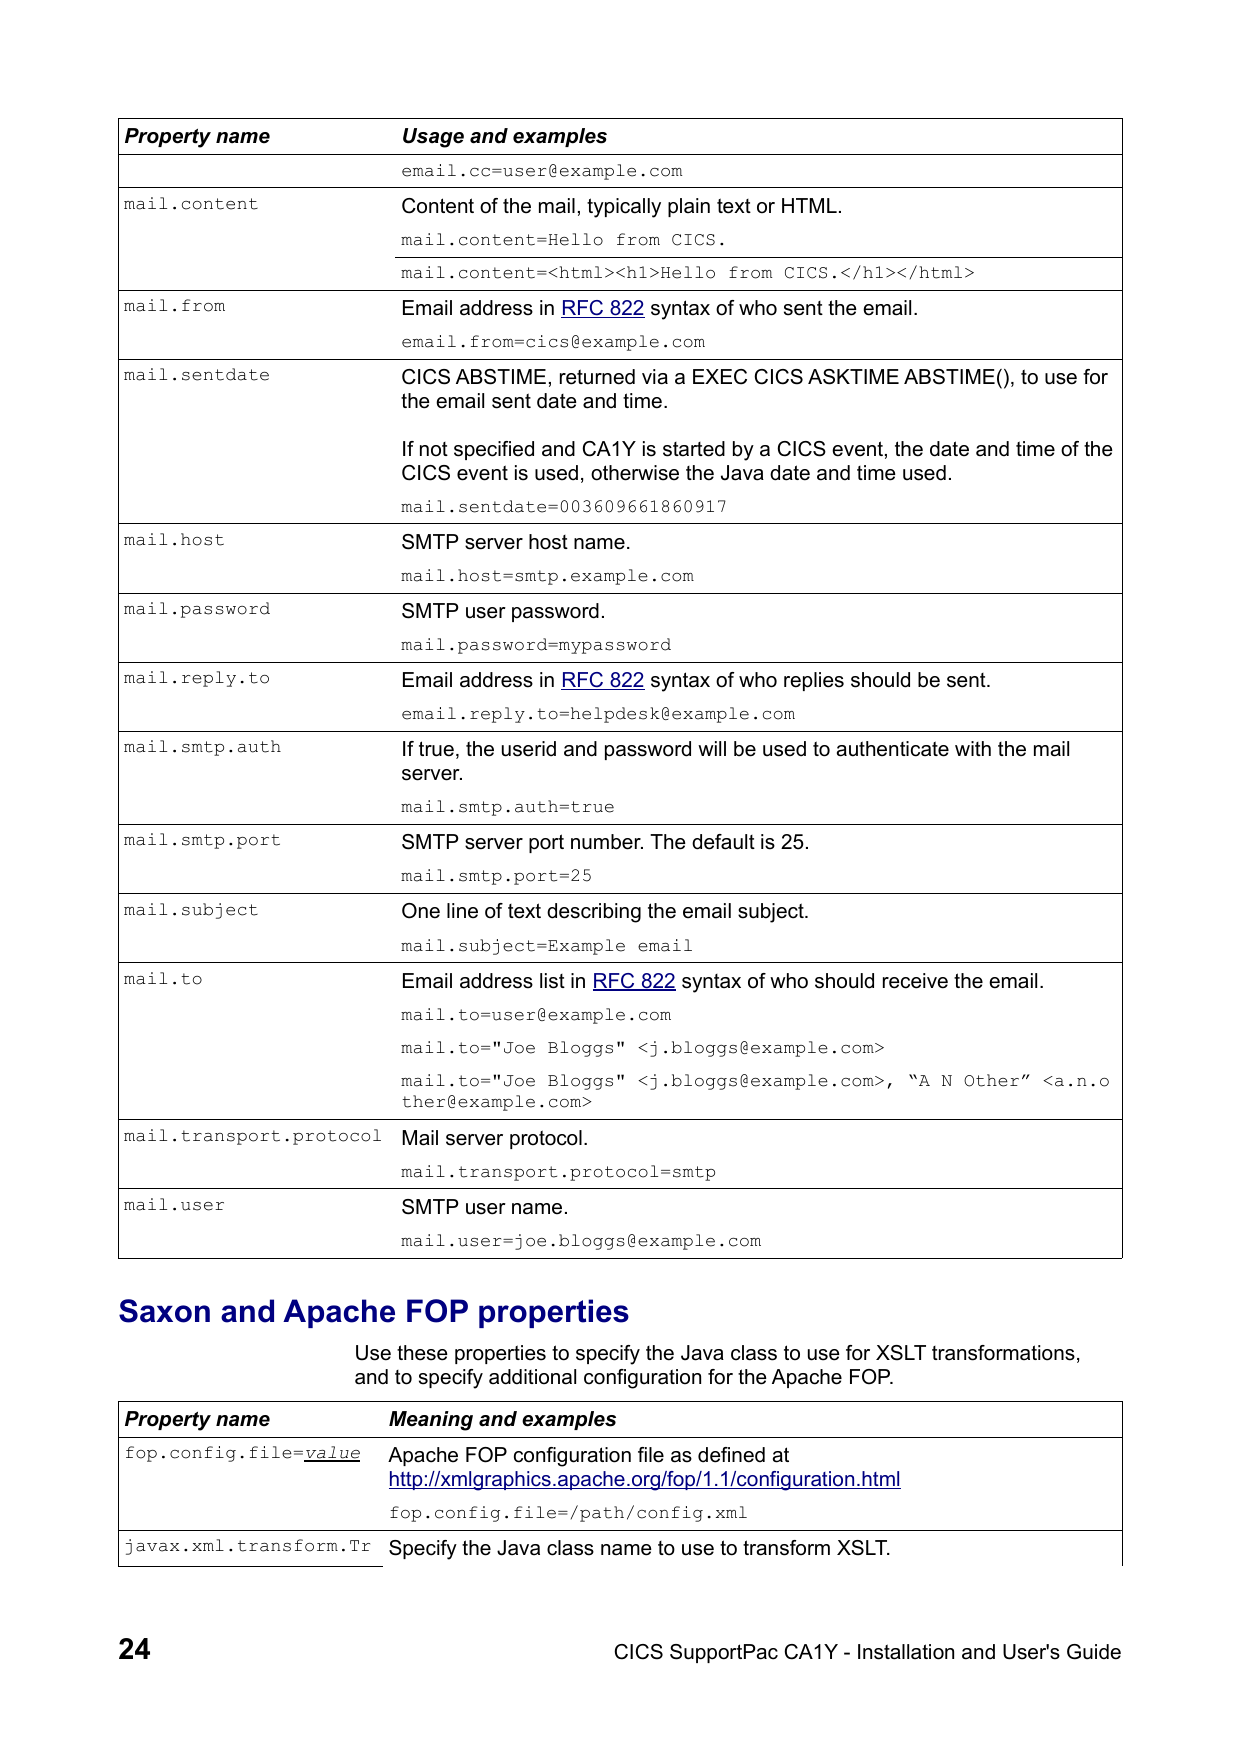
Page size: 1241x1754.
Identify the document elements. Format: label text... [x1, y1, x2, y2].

table_cell Mail server protocol. [395, 1120, 1122, 1155]
table_cell mail.host [119, 524, 395, 592]
table_cell mail.sentdate=003609661860917 [395, 491, 1122, 523]
table_cell mail.sentdate [119, 360, 395, 491]
table_cell Email address in RFC 822 syntax of who replies should be sent. [395, 663, 1122, 698]
table_header Property name [119, 119, 395, 154]
table_cell Apache FOP configuration file as defined at http://xmlgraphics.apache.org/fop/1.1/configuration.html [383, 1438, 1122, 1497]
table_cell mail.content=<html><h1>Hello from CICS.</h1></html> [395, 258, 1122, 290]
table_cell mail.to="Joe Bloggs" <j.bloggs@example.com>, “A N Other” <a.n.other@example.com> [395, 1065, 1122, 1119]
table_cell mail.password [119, 594, 395, 662]
table_header Property name [119, 1402, 383, 1437]
table_cell mail.subject=Example email [395, 929, 1122, 962]
table_cell CICS ABSTIME, returned via a EXEC CICS ASKTIME ABSTIME(), to use for the email sent date and time. If not specified and CA1Y is started by a CICS event, the date and time of the CICS event is used, otherwise the Java date and time used. [395, 360, 1122, 491]
table_cell mail.smtp.auth=true [395, 791, 1122, 824]
table_cell [119, 491, 395, 523]
table_cell fop.config.file=value [119, 1438, 383, 1530]
table_cell mail.user [119, 1189, 395, 1257]
table_header Usage and examples [395, 119, 1122, 154]
table_cell mail.from [119, 291, 395, 359]
table_cell mail.transport.protocol=smtp [395, 1155, 1122, 1188]
text Use these properties to specify the Java class to use for XSLT transformations, and to specify additional configuration for the Apache FOP. [354, 1341, 1122, 1389]
table_cell mail.smtp.auth [119, 732, 395, 824]
table_cell mail.smtp.port [119, 825, 395, 893]
table_cell email.cc=user@example.com [395, 155, 1122, 187]
table_cell mail.content [119, 188, 395, 290]
table_cell mail.user=joe.bloggs@example.com [395, 1224, 1122, 1257]
table_cell mail.transport.protocol [119, 1120, 395, 1188]
table_cell One line of text describing the email subject. [395, 894, 1122, 929]
table_cell email.from=cics@example.com [395, 326, 1122, 359]
table_cell SMTP user password. [395, 594, 1122, 628]
table_cell mail.to=user@example.com [395, 998, 1122, 1031]
table_cell SMTP server port number. The default is 25. [395, 825, 1122, 860]
table_cell mail.content=Hello from CICS. [395, 223, 1122, 256]
table_cell mail.smtp.port=25 [395, 860, 1122, 893]
table_cell If true, the userid and password will be used to authenticate with the mail server. [395, 732, 1122, 791]
table_cell javax.xml.transform.Tr [119, 1531, 383, 1566]
table_cell mail.to="Joe Bloggs" <j.bloggs@example.com> [395, 1031, 1122, 1065]
table_cell SMTP server host name. [395, 524, 1122, 559]
table_cell mail.password=mypassword [395, 629, 1122, 662]
table_cell Email address list in RFC 822 syntax of who should receive the email. [395, 963, 1122, 998]
table_cell fop.config.file=/path/config.xml [383, 1497, 1122, 1530]
table_cell Content of the mail, typically plain text or HTML. [395, 188, 1122, 223]
table_cell Specify the Java class name to use to transform XSLT. [383, 1531, 1122, 1566]
table_cell [119, 155, 395, 187]
table_cell mail.reply.to [119, 663, 395, 731]
table_cell email.reply.to=helpdesk@example.com [395, 698, 1122, 731]
table_header Meaning and examples [383, 1402, 1122, 1437]
table_cell mail.subject [119, 894, 395, 962]
subtitle Saxon and Apache FOP properties [118, 1293, 1122, 1329]
table_cell SMTP user name. [395, 1189, 1122, 1224]
table_cell mail.to [119, 963, 395, 1119]
table_cell mail.host=smtp.example.com [395, 559, 1122, 592]
table_cell Email address in RFC 822 syntax of who sent the email. [395, 291, 1122, 326]
